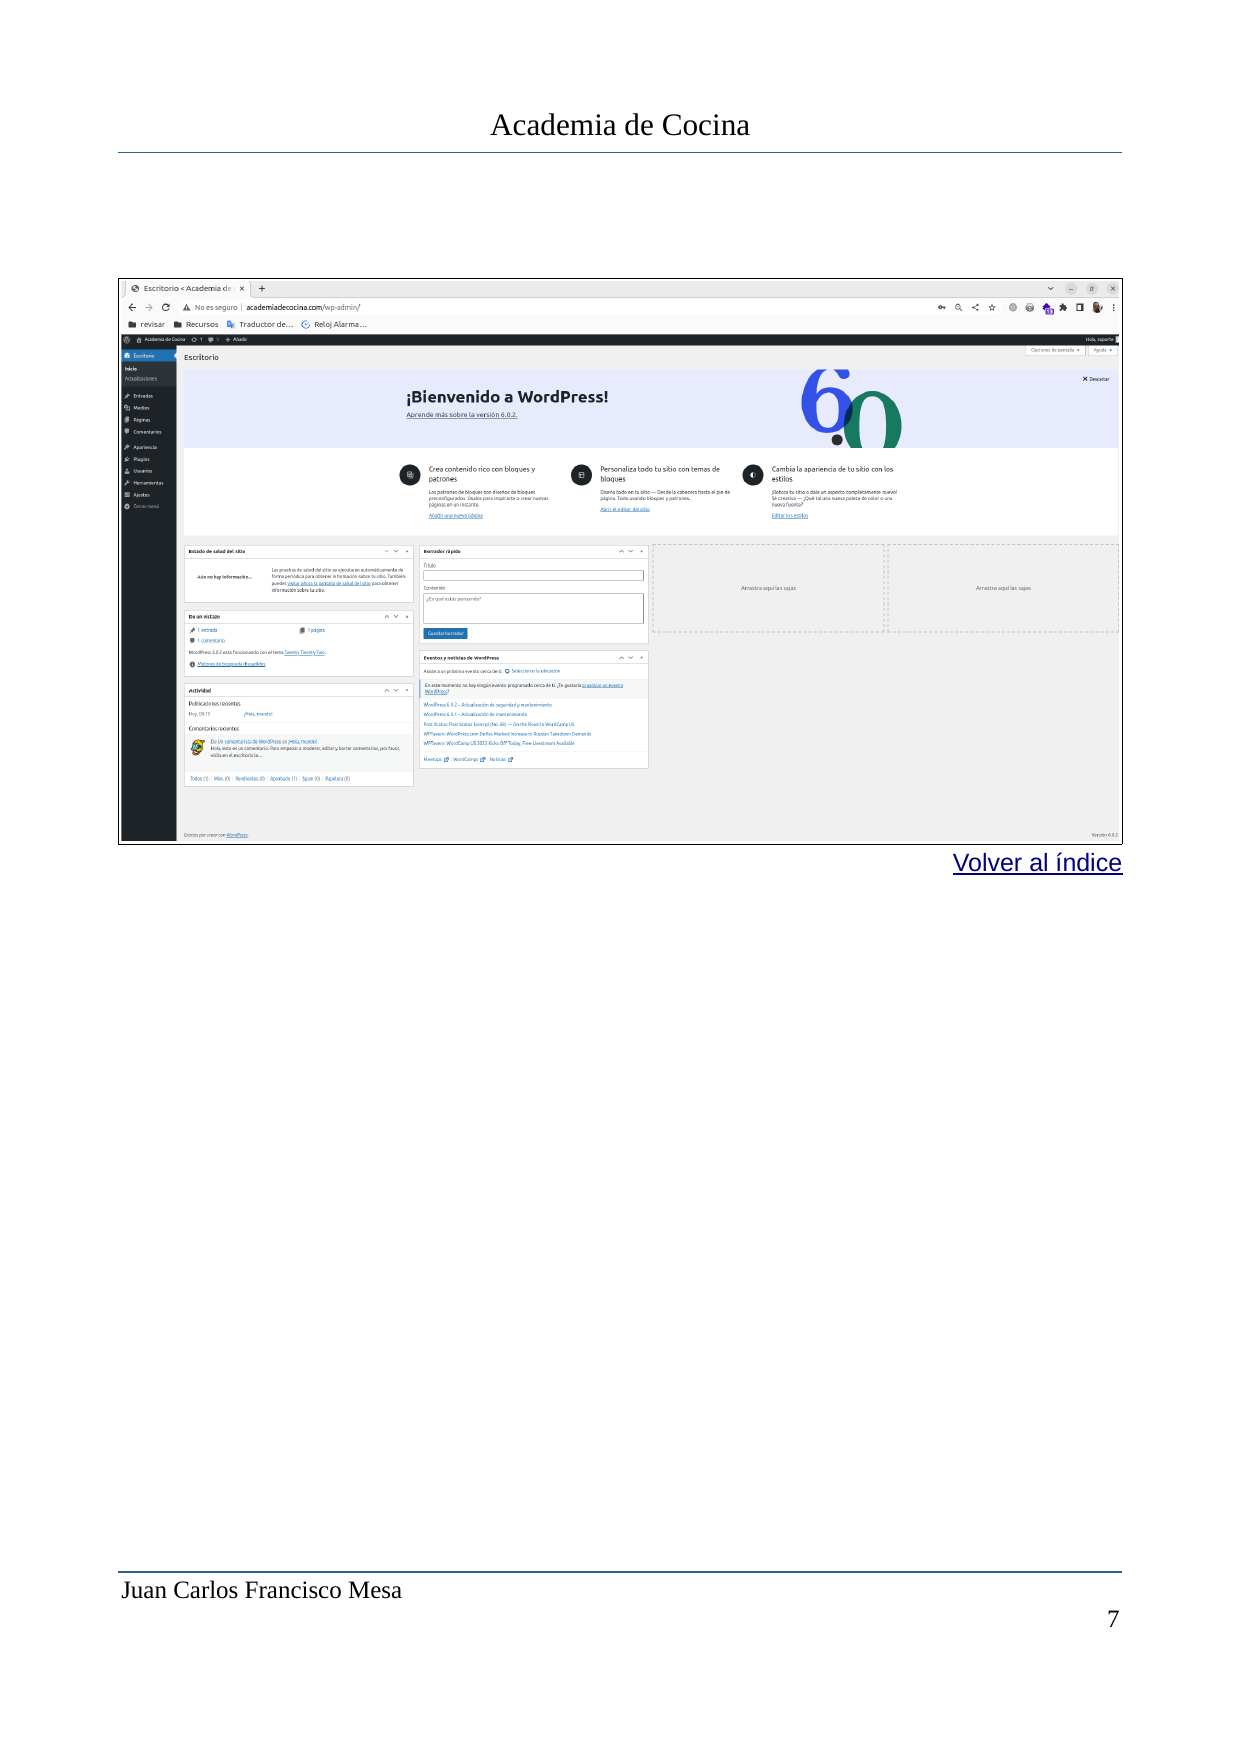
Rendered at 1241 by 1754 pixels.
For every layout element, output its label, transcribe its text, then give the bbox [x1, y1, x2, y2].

picture [121, 281, 1119, 841]
text Volver al índice [118, 845, 1122, 877]
text [119, 279, 1122, 844]
